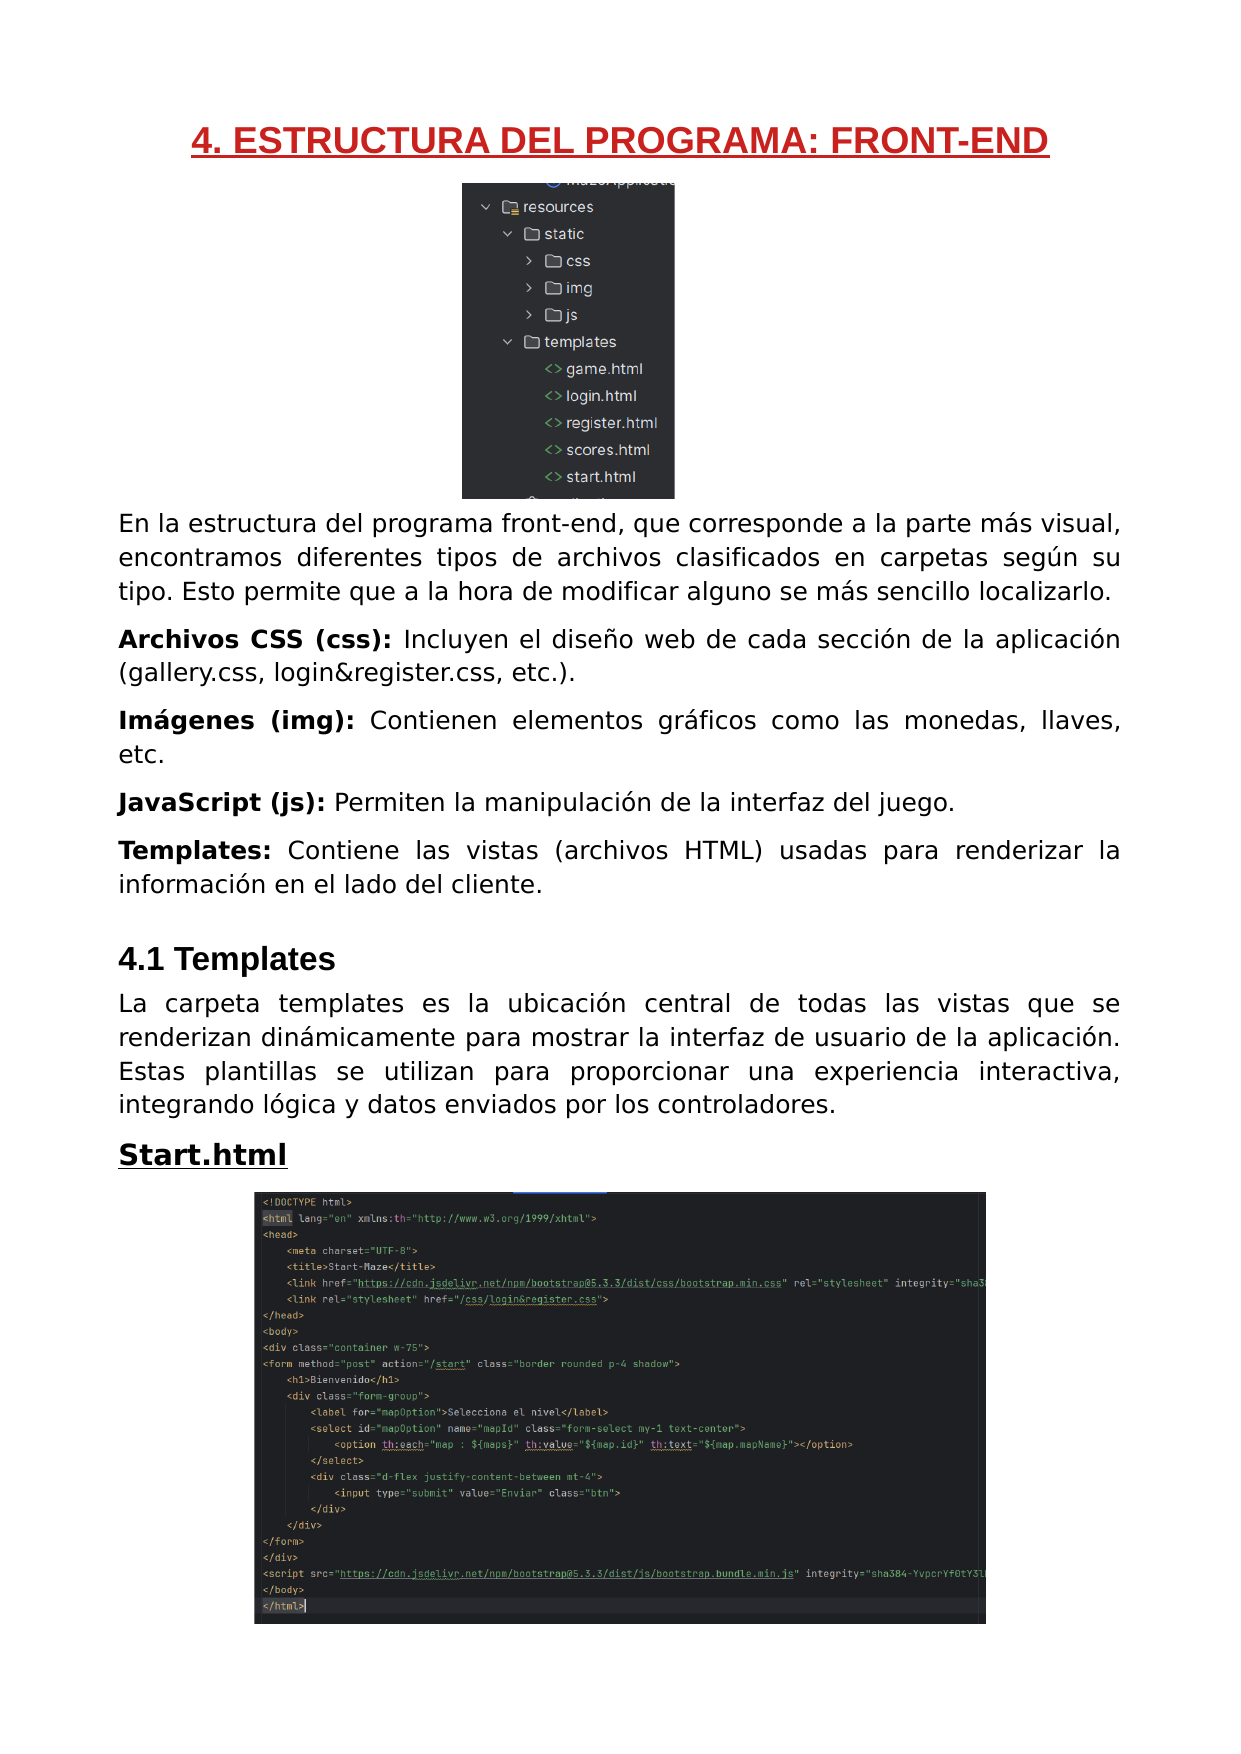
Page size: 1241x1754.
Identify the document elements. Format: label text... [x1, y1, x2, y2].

text JavaScript (js): Permiten la manipulación de la interfaz del juego. [118, 788, 1122, 817]
text Templates: Contiene las vistas (archivos HTML) usadas para renderizar la información en el lado del cliente. [118, 836, 1122, 899]
subtitle 4.1 Templates [118, 939, 1122, 977]
picture [254, 1192, 986, 1624]
text Start.html [118, 1138, 1122, 1172]
subtitle 4. ESTRUCTURA DEL PROGRAMA: FRONT-END [118, 118, 1122, 161]
text Imágenes (img): Contienen elementos gráficos como las monedas, llaves, etc. [118, 706, 1122, 769]
text La carpeta templates es la ubicación central de todas las vistas que se renderizan dinámicamente para mostrar la interfaz de usuario de la aplicación. Estas plantillas se utilizan para proporcionar una experiencia interactiva, integrando lógica y datos enviados por los controladores. [118, 990, 1122, 1119]
text En la estructura del programa front-end, que corresponde a la parte más visual, encontramos diferentes tipos de archivos clasificados en carpetas según su tipo. Esto permite que a la hora de modificar alguno se más sencillo localizarlo. [118, 509, 1122, 606]
picture [462, 183, 675, 499]
text Archivos CSS (css): Incluyen el diseño web de cada sección de la aplicación (gallery.css, login&register.css, etc.). [118, 625, 1122, 687]
